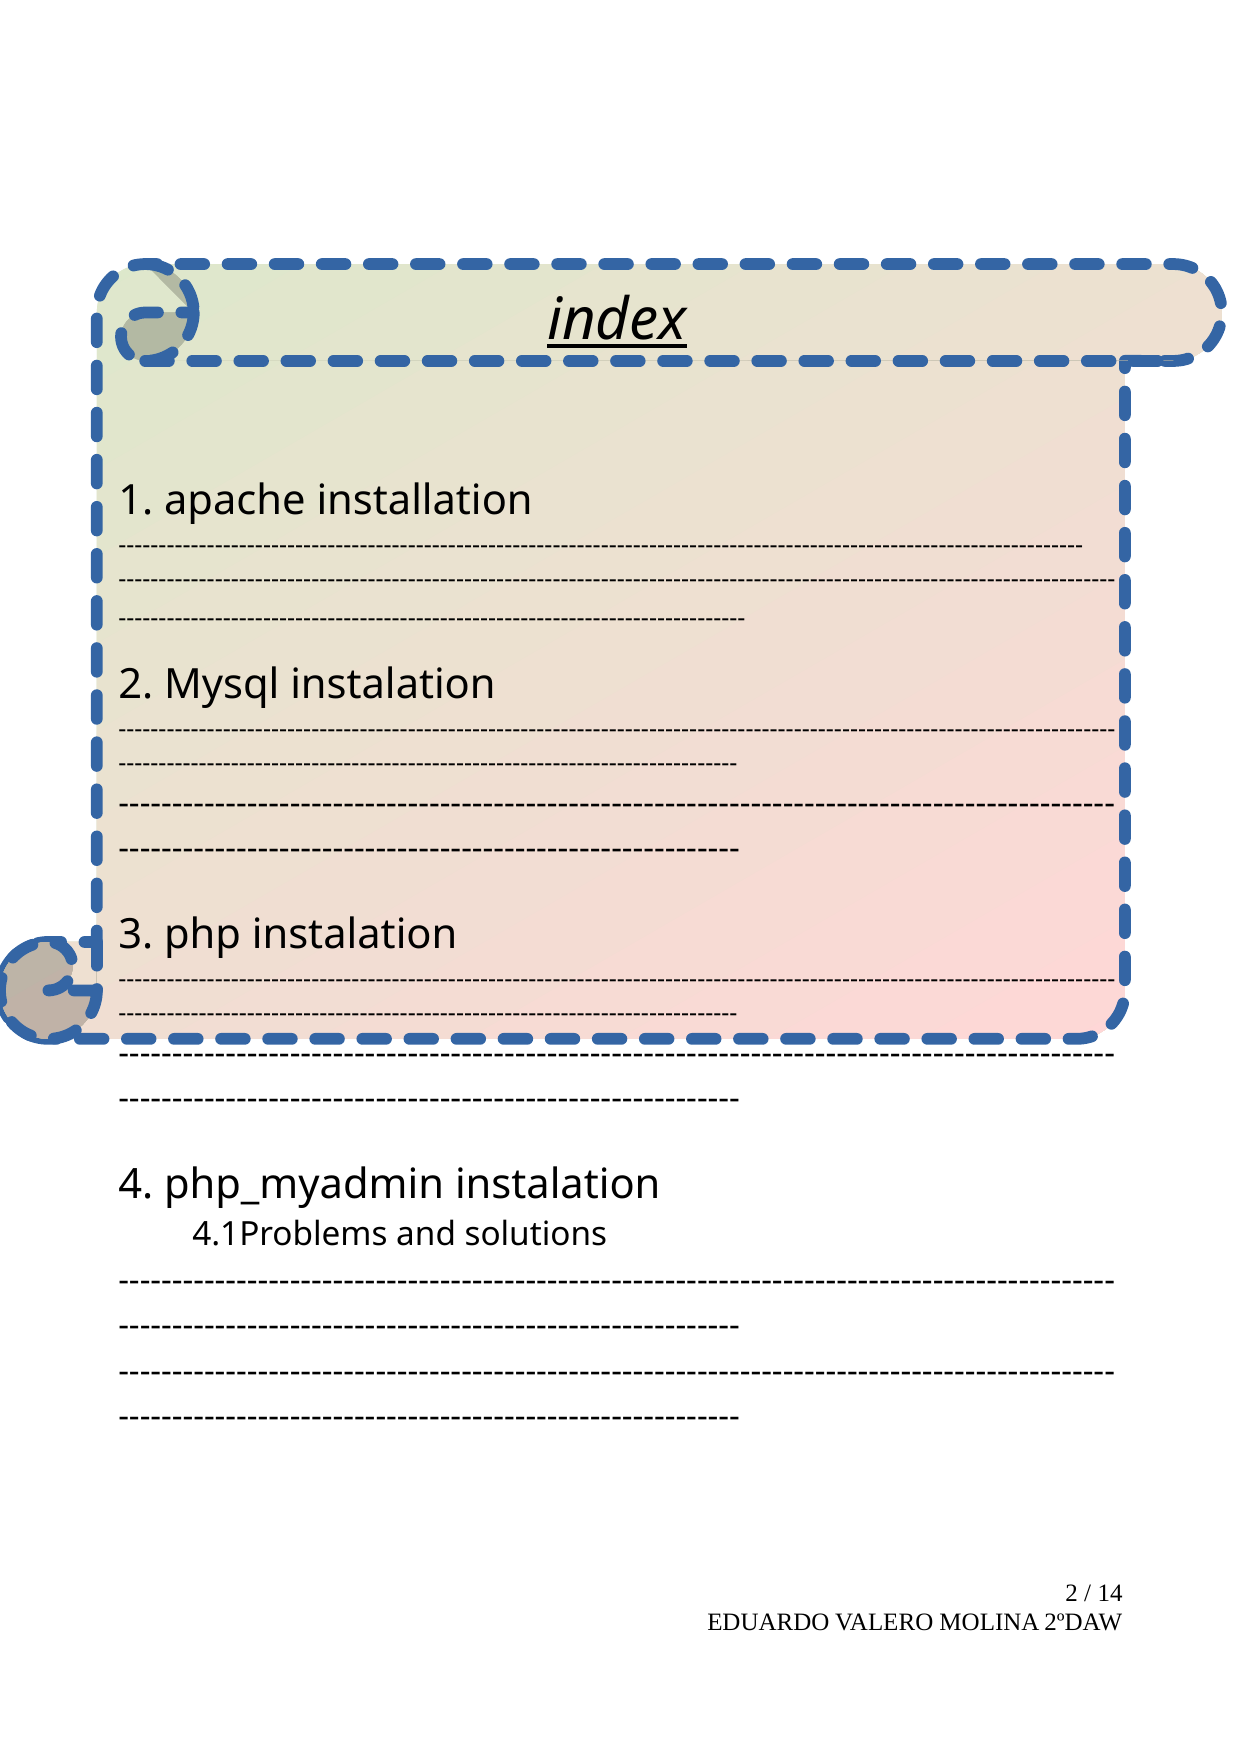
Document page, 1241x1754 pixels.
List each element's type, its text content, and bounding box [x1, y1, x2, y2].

text 4. php_myadmin instalation [118, 1153, 1122, 1210]
text ------------------------------------------------------------------------------------------------------------------------------------------------------- [118, 1256, 1122, 1346]
text ------------------------------------------------------------------------------------------------------------------------------------------------------- [118, 1346, 1122, 1437]
text ------------------------------------------------------------------------------------------------------------------------------------------------------- [118, 1028, 1122, 1119]
text 4.1Problems and solutions [118, 1210, 1122, 1256]
